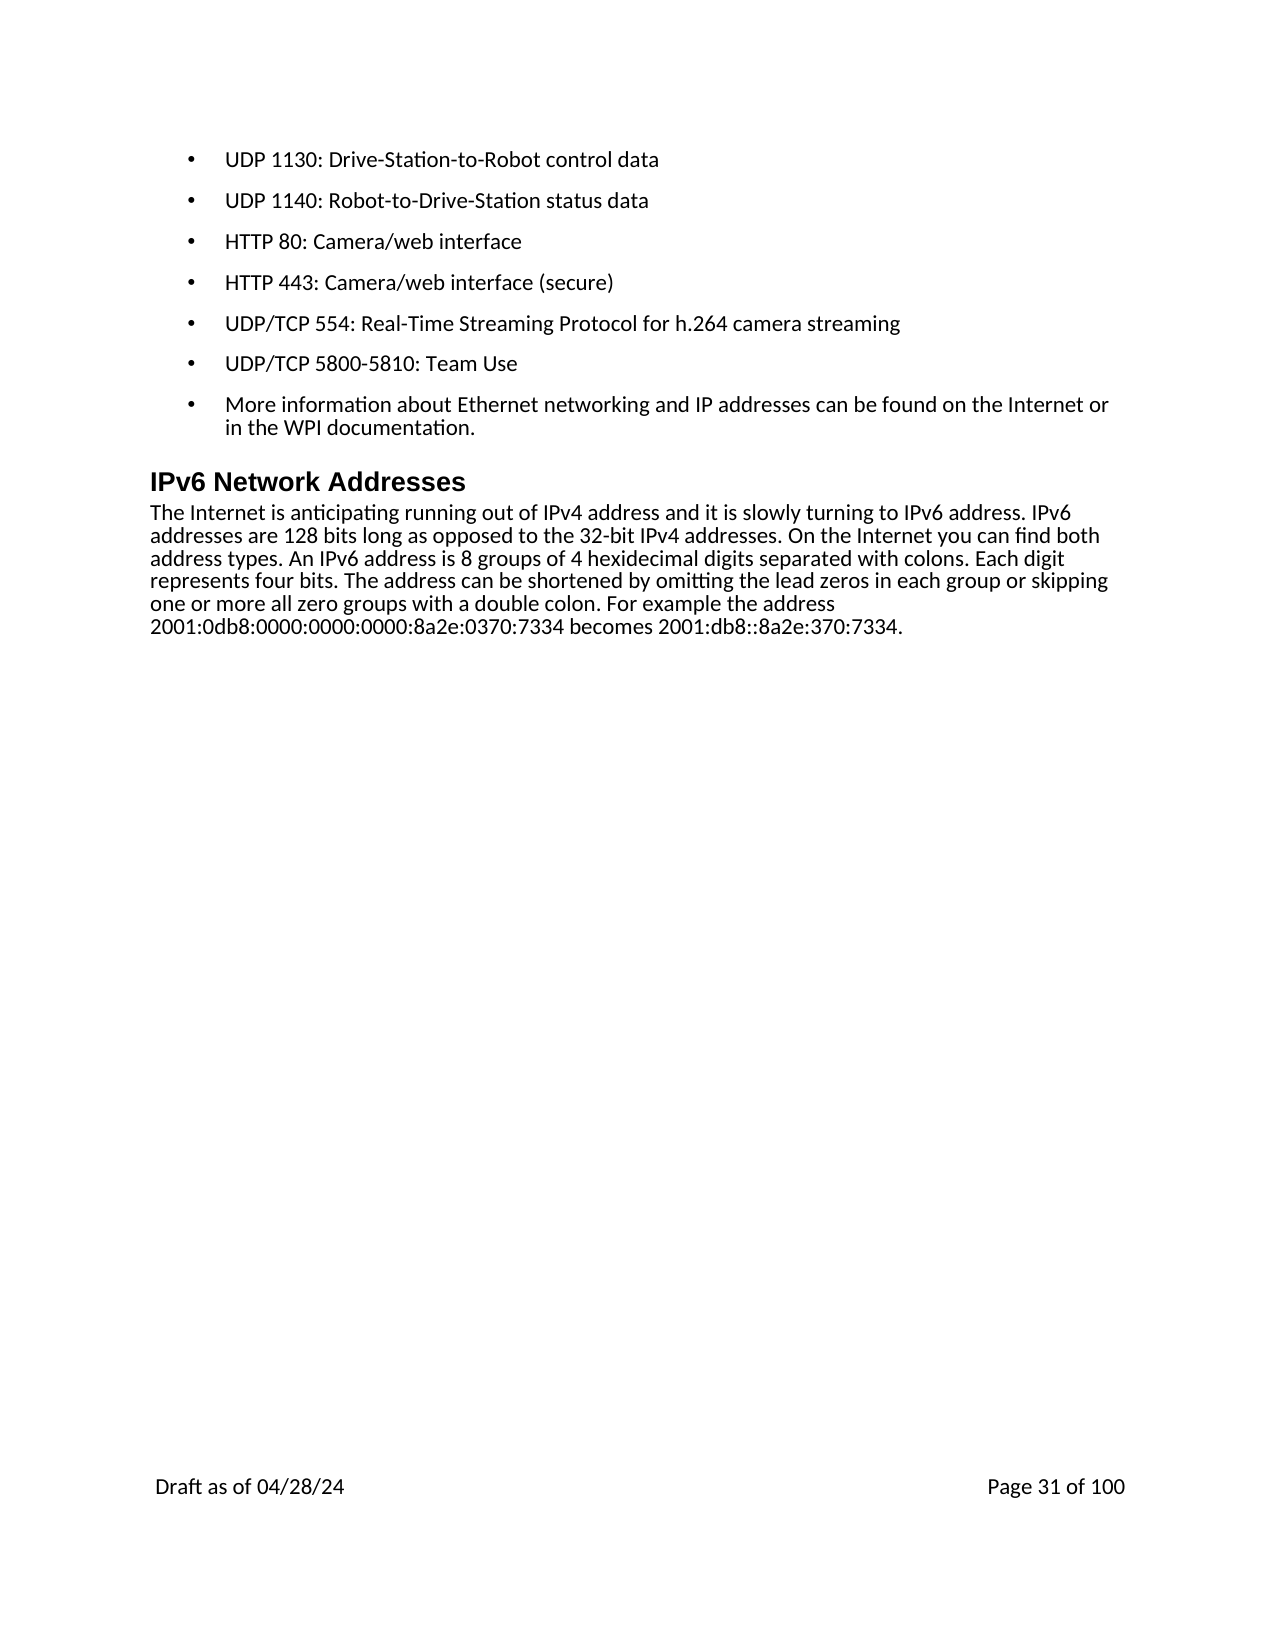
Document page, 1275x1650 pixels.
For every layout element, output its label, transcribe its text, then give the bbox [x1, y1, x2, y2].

list HTTP 443: Camera/web interface (secure) [187, 273, 1125, 296]
list UDP/TCP 5800-5810: Team Use [187, 355, 1125, 378]
list UDP 1140: Robot-to-Drive-Station status data [187, 191, 1125, 214]
list UDP 1130: Drive-Station-to-Robot control data [187, 150, 1125, 173]
subtitle IPv6 Network Addresses [150, 466, 1125, 497]
list UDP/TCP 554: Real-Time Streaming Protocol for h.264 camera streaming [187, 314, 1125, 337]
text The Internet is anticipating running out of IPv4 address and it is slowly turning to IPv6 address. IPv6 addresses are 128 bits long as opposed to the 32-bit IPv4 addresses. On the Internet you can find both address types. An IPv6 address is 8 groups of 4 hexidecimal digits separated with colons. Each digit represents four bits. The address can be shortened by omitting the lead zeros in each group or skipping one or more all zero groups with a double colon. For example the address 2001:0db8:0000:0000:0000:8a2e:0370:7334 becomes 2001:db8::8a2e:370:7334. [150, 503, 1125, 641]
list More information about Ethernet networking and IP addresses can be found on the Internet or in the WPI documentation. [187, 396, 1125, 441]
list HTTP 80: Camera/web interface [187, 232, 1125, 255]
